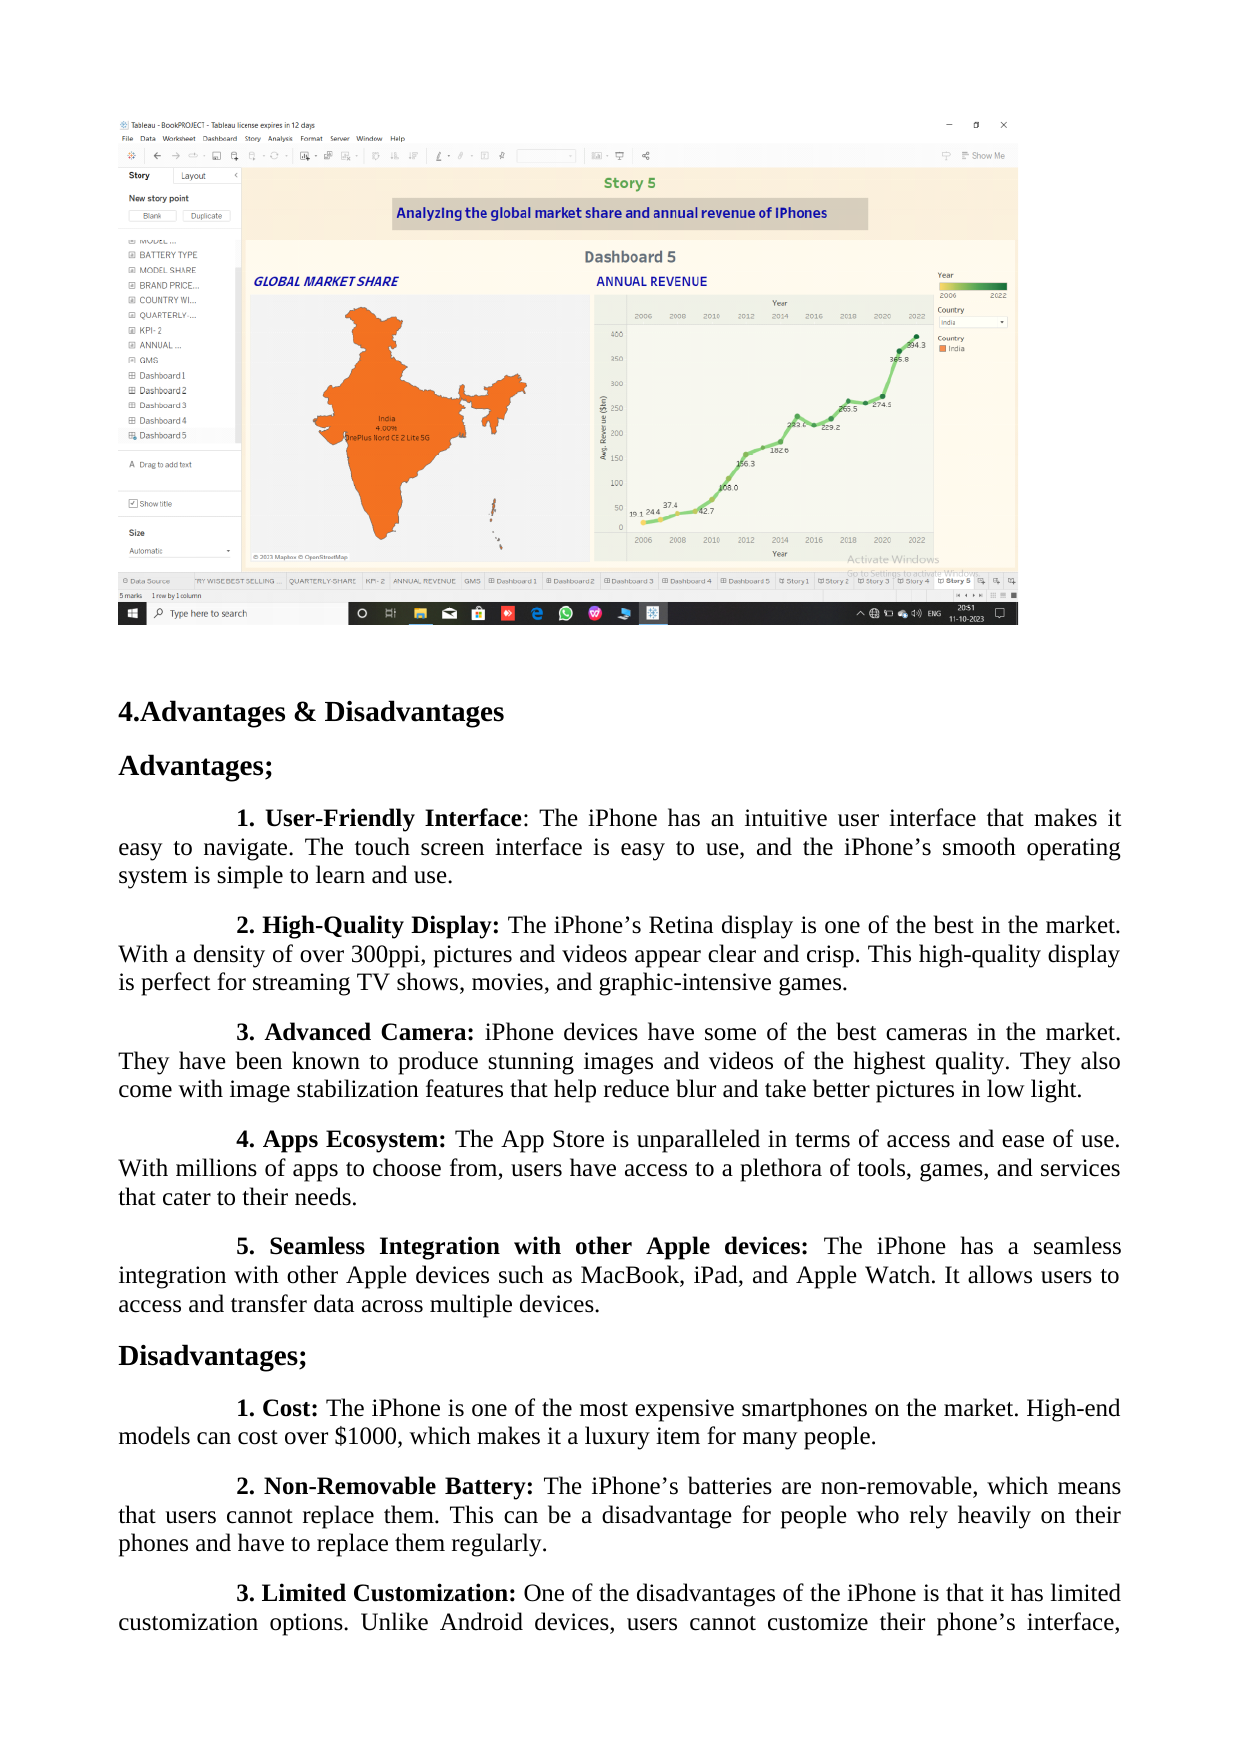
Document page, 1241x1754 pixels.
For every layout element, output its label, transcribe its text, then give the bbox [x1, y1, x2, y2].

text 1. User-Friendly Interface: The iPhone has an intuitive user interface that makes it easy to navigate. The touch screen interface is easy to use, and the iPhone’s smooth operating system is simple to learn and use. [118, 803, 1122, 889]
text 4. Apps Ecosystem: The App Store is unparalleled in terms of access and ease of use. With millions of apps to choose from, users have access to a plethora of tools, games, and services that cater to their needs. [118, 1124, 1122, 1210]
text 4.Advantages & Disadvantages [118, 694, 1122, 728]
text 3. Advanced Camera: iPhone devices have some of the best cameras in the market. They have been known to produce stunning images and videos of the highest quality. They also come with image stabilization features that help reduce blur and take better pictures in low light. [118, 1017, 1122, 1103]
text Disadvantages; [118, 1338, 1122, 1372]
text 1. Cost: The iPhone is one of the most expensive smartphones on the market. High-end models can cost over $1000, which makes it a luxury item for many people. [118, 1393, 1122, 1450]
text 2. High-Quality Display: The iPhone’s Retina display is one of the best in the market. With a density of over 300ppi, pictures and videos appear clear and crisp. This high-quality display is perfect for streaming TV shows, movies, and graphic-intensive games. [118, 910, 1122, 996]
text 5. Seamless Integration with other Apple devices: The iPhone has a seamless integration with other Apple devices such as MacBook, iPad, and Apple Watch. It allows users to access and transfer data across multiple devices. [118, 1231, 1122, 1317]
text Advantages; [118, 748, 1122, 782]
text 2. Non-Removable Battery: The iPhone’s batteries are non-removable, which means that users cannot replace them. This can be a disadvantage for people who rely heavily on their phones and have to replace them regularly. [118, 1471, 1122, 1557]
text 3. Limited Customization: One of the disadvantages of the iPhone is that it has limited customization options. Unlike Android devices, users cannot customize their phone’s interface, [118, 1578, 1122, 1636]
